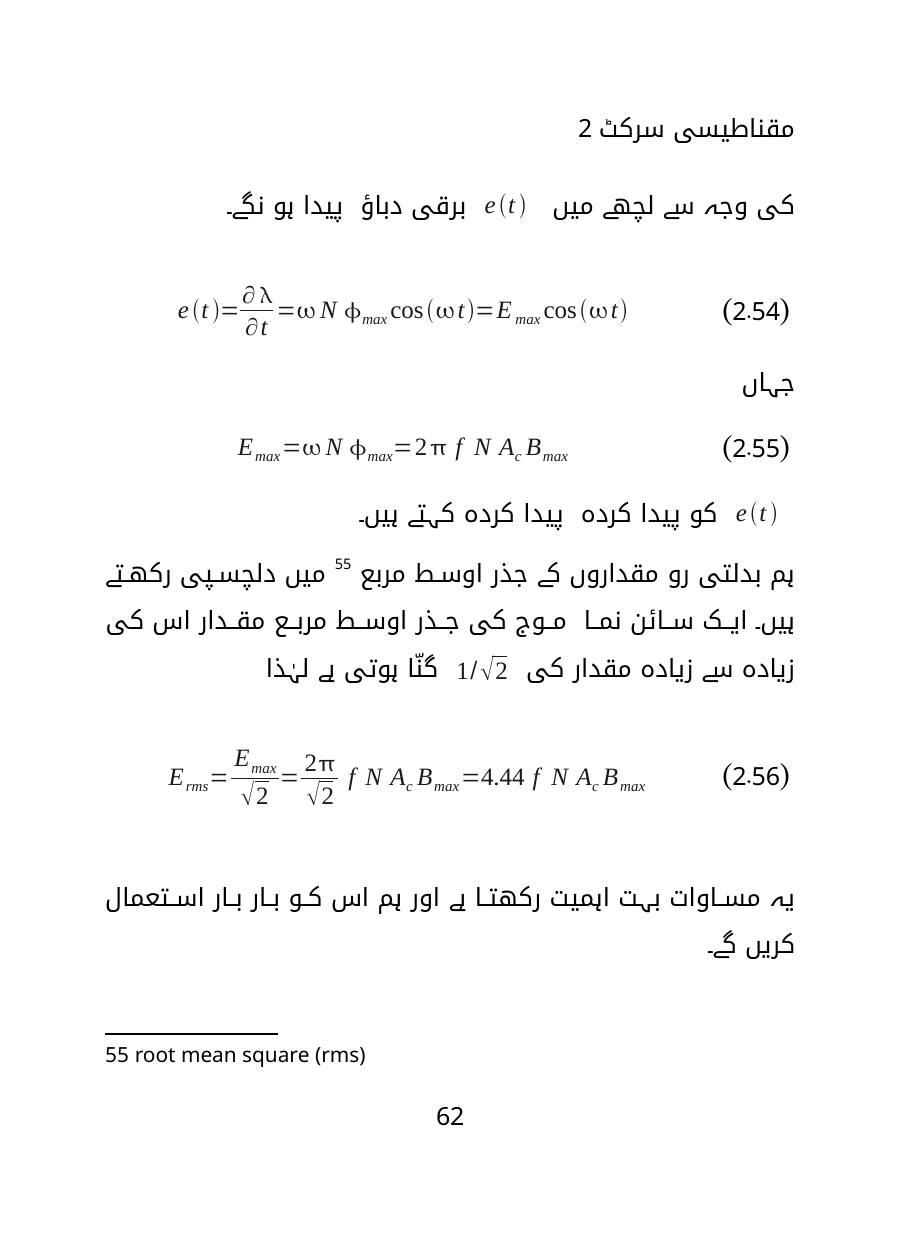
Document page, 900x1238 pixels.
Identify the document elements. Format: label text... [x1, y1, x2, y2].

text کو پیدا کردہ پیدا کردہ کہتے ہیں۔ [105, 491, 795, 538]
table_header [105, 419, 690, 491]
text یہ مساوات بہت اہمیت رکھتا ہے اور ہم اس کو بار بار استعمال کریں گے۔ [105, 874, 795, 969]
text فیراڈے کے قانون یعنی مساوات 2.34 کے تحت اس مقناطیسی رو کی وجہ سے لچھے میں برقی دباؤ پیدا ہو نگے۔ [105, 182, 795, 230]
text ہم بدلتی رو مقداروں کے جذر اوسط مربع میں دلچسپی رکھتے ہیں۔ ایک سائن نما موج کی جذر اوسط مربع مقدار اس کی زیادہ سے زیادہ مقدار کیگنّا ہوتی ہے لہٰذا [105, 550, 795, 693]
table_header (2.55) [690, 419, 795, 491]
text root mean square (rms) [105, 1040, 795, 1068]
text جہاں [105, 359, 795, 407]
table_header [105, 739, 698, 828]
table_header (2.56) [698, 739, 795, 828]
table_header (2.54) [693, 276, 795, 359]
table_header [105, 276, 692, 359]
